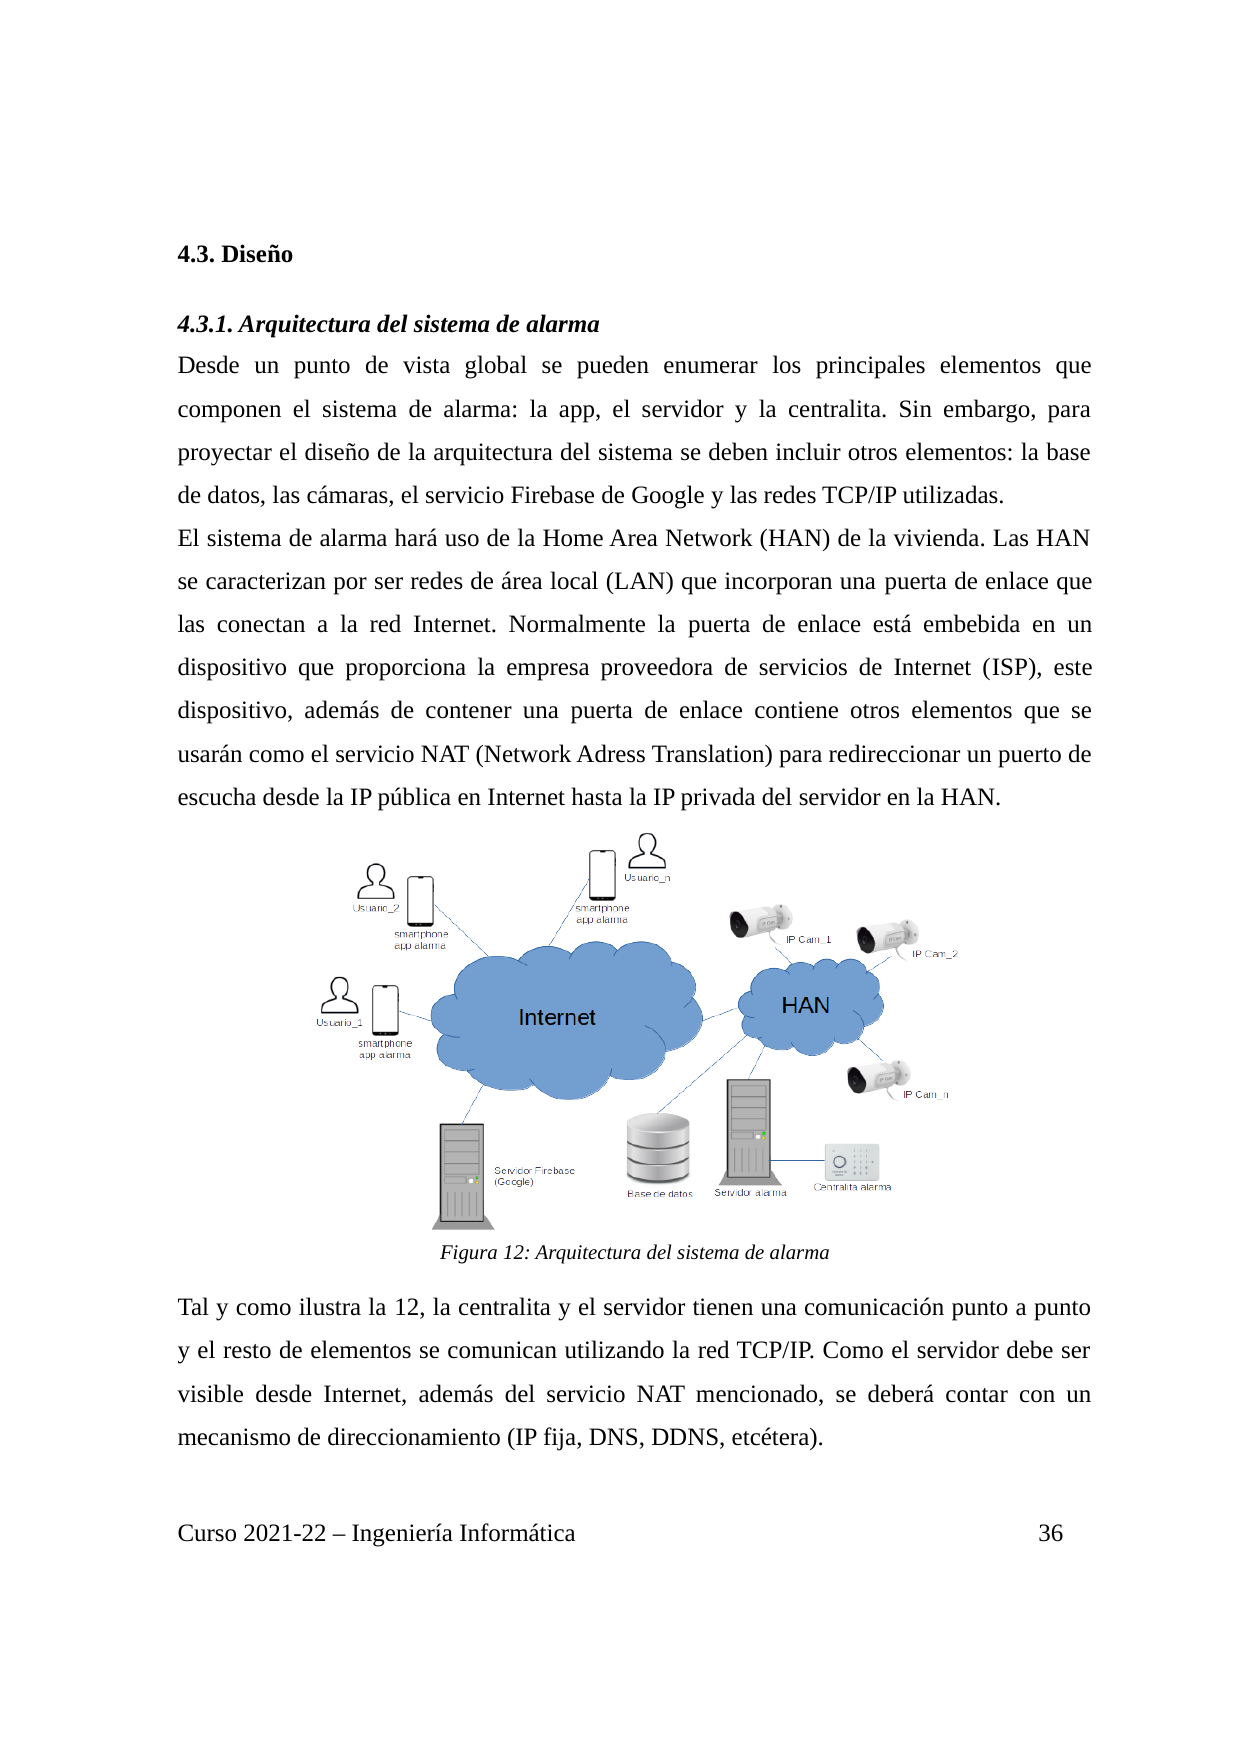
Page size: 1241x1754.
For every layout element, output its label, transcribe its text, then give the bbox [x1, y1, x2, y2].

subtitle 4.3. Diseño [177, 239, 1092, 268]
picture [306, 825, 964, 958]
text Desde un punto de vista global se pueden enumerar los principales elementos que componen el sistema de alarma: la app, el servidor y la centralita. Sin embargo, para proyectar el diseño de la arquitectura del sistema se deben incluir otros elementos: la base de datos, las cámaras, el servicio Firebase de Google y las redes TCP/IP utilizadas. [177, 351, 1092, 509]
text El sistema de alarma hará uso de la Home Area Network (HAN) de la vivienda. Las HAN se caracterizan por ser redes de área local (LAN) que incorporan una puerta de enlace que las conectan a la red Internet. Normalmente la puerta de enlace está embebida en un dispositivo que proporciona la empresa proveedora de servicios de Internet (ISP), este dispositivo, además de contener una puerta de enlace contiene otros elementos que se usarán como el servicio NAT (Network Adress Translation) para redireccionar un puerto de escucha desde la IP pública en Internet hasta la IP privada del servidor en la HAN. [177, 523, 1092, 811]
text Figura 12: Arquitectura del sistema de alarma [306, 958, 964, 1264]
text Tal y como ilustra la Figura 12, la centralita y el servidor tienen una comunicación punto a punto y el resto de elementos se comunican utilizando la red TCP/IP. Como el servidor debe ser visible desde Internet, además del servicio NAT mencionado, se deberá contar con un mecanismo de direccionamiento (IP fija, DNS, DDNS, etcétera). [177, 1292, 1092, 1451]
subtitle 4.3.1. Arquitectura del sistema de alarma [177, 309, 1092, 338]
